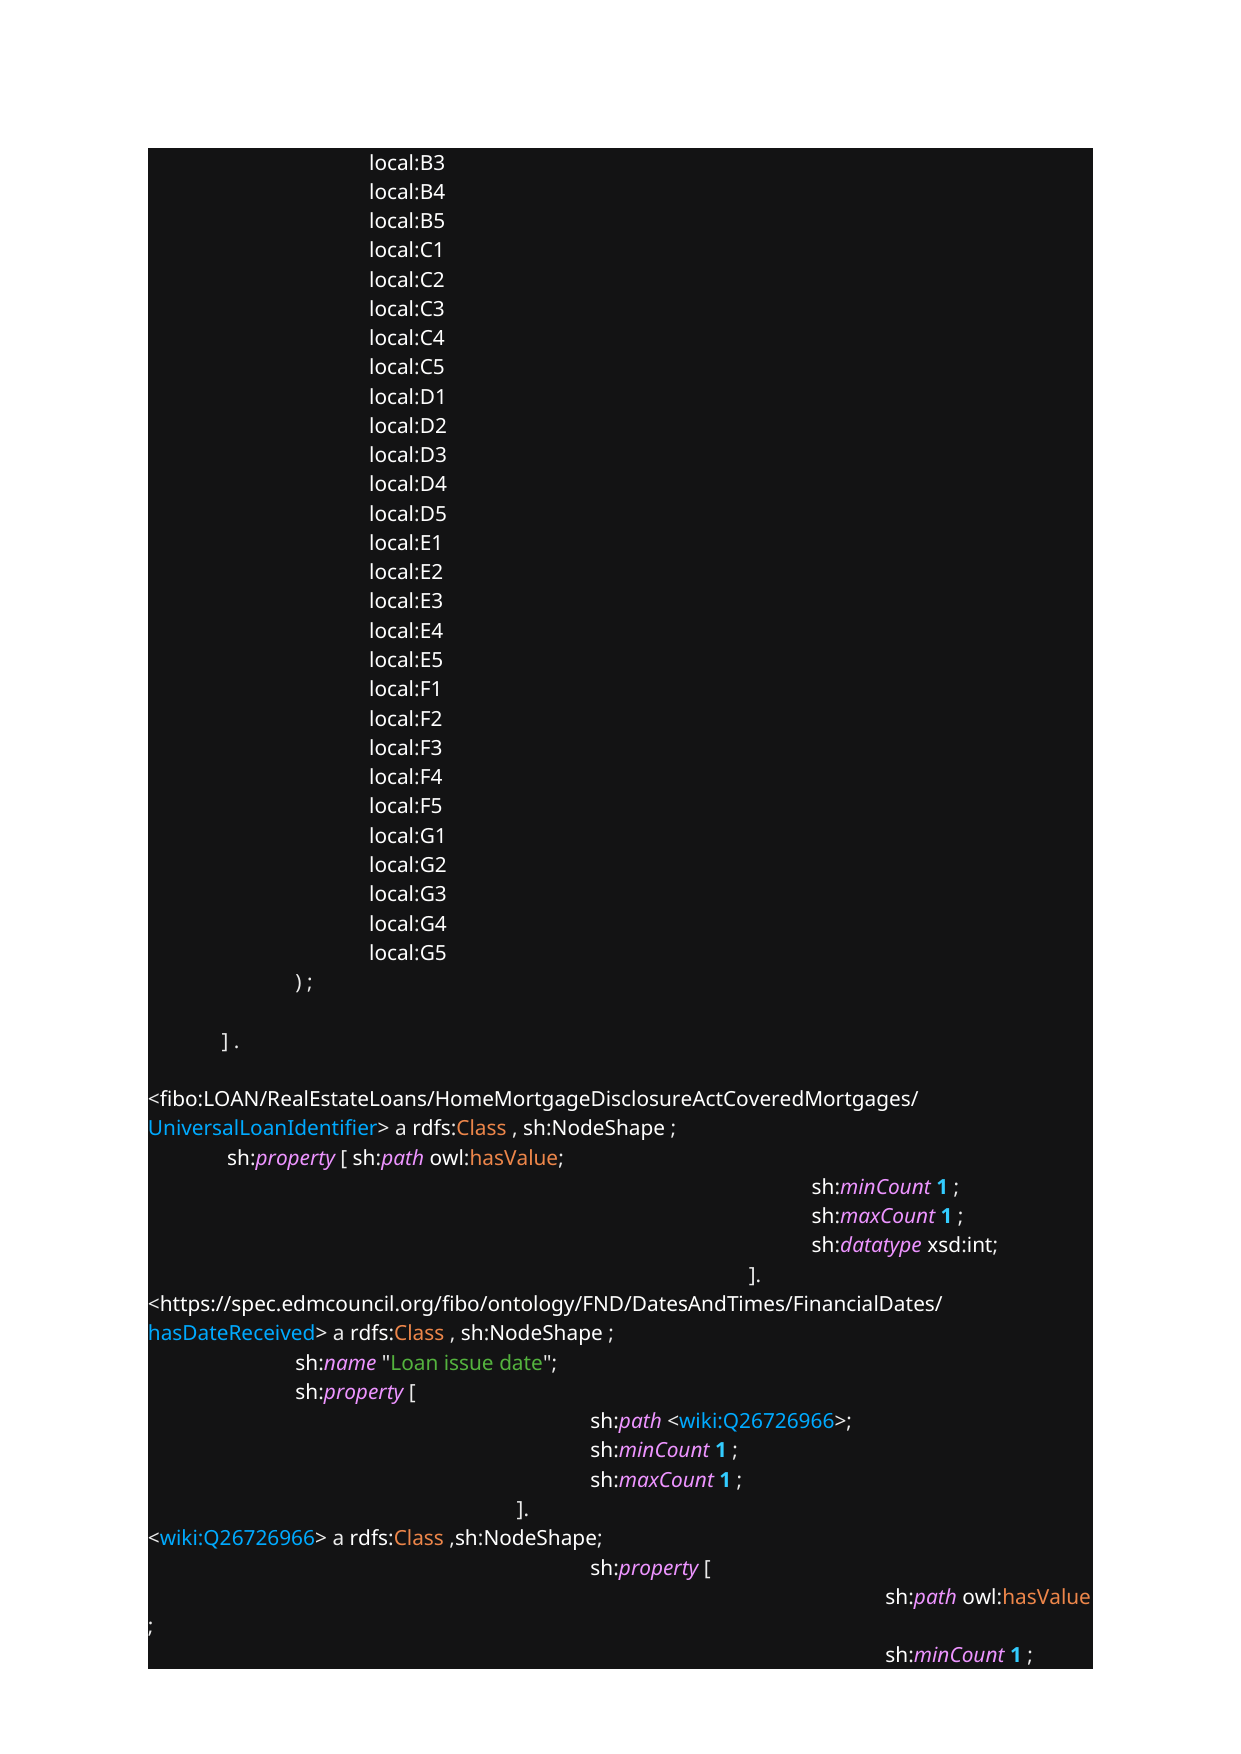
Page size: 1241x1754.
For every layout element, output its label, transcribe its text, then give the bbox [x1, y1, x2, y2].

text local:B3 local:B4 local:B5 local:C1 local:C2 local:C3 local:C4 local:C5 local:D1 local:D2 local:D3 local:D4 local:D5 local:E1 local:E2 local:E3 local:E4 local:E5 local:F1 local:F2 local:F3 local:F4 local:F5 local:G1 local:G2 local:G3 local:G4 local:G5 ) ; ] . <fibo:LOAN/RealEstateLoans/HomeMortgageDisclosureActCoveredMortgages/UniversalLoanIdentifier> a rdfs:Class , sh:NodeShape ; sh:property [ sh:path owl:hasValue; sh:minCount 1 ; sh:maxCount 1 ; sh:datatype xsd:int; ]. <https://spec.edmcouncil.org/fibo/ontology/FND/DatesAndTimes/FinancialDates/hasDateReceived> a rdfs:Class , sh:NodeShape ; sh:name "Loan issue date"; sh:property [ sh:path <wiki:Q26726966>; sh:minCount 1 ; sh:maxCount 1 ; ]. <wiki:Q26726966> a rdfs:Class ,sh:NodeShape; sh:property [ sh:path owl:hasValue ; sh:minCount 1 ; [148, 148, 1093, 1669]
